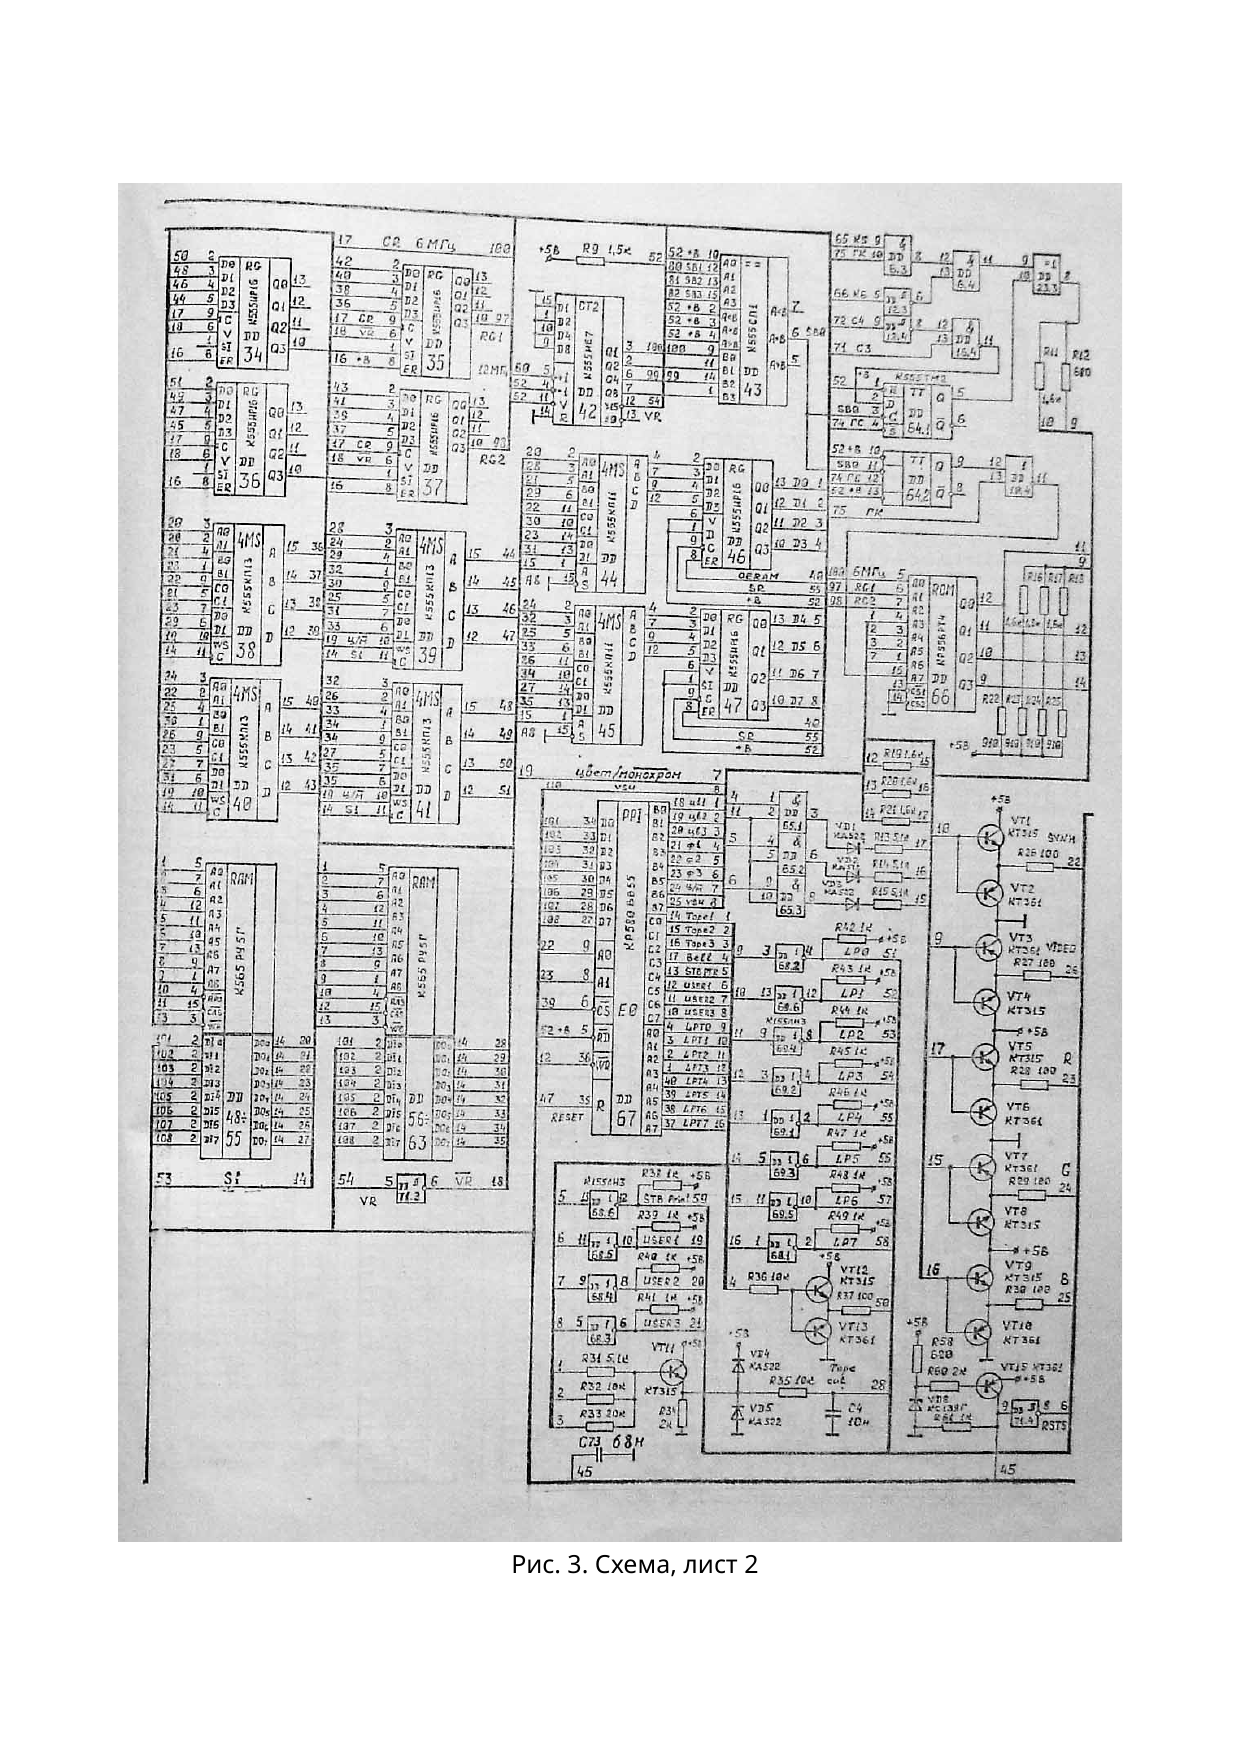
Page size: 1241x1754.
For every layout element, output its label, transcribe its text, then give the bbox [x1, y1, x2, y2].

text Рис. 3. Схема, лист 2 [118, 1542, 1122, 1580]
picture [118, 183, 1123, 1542]
